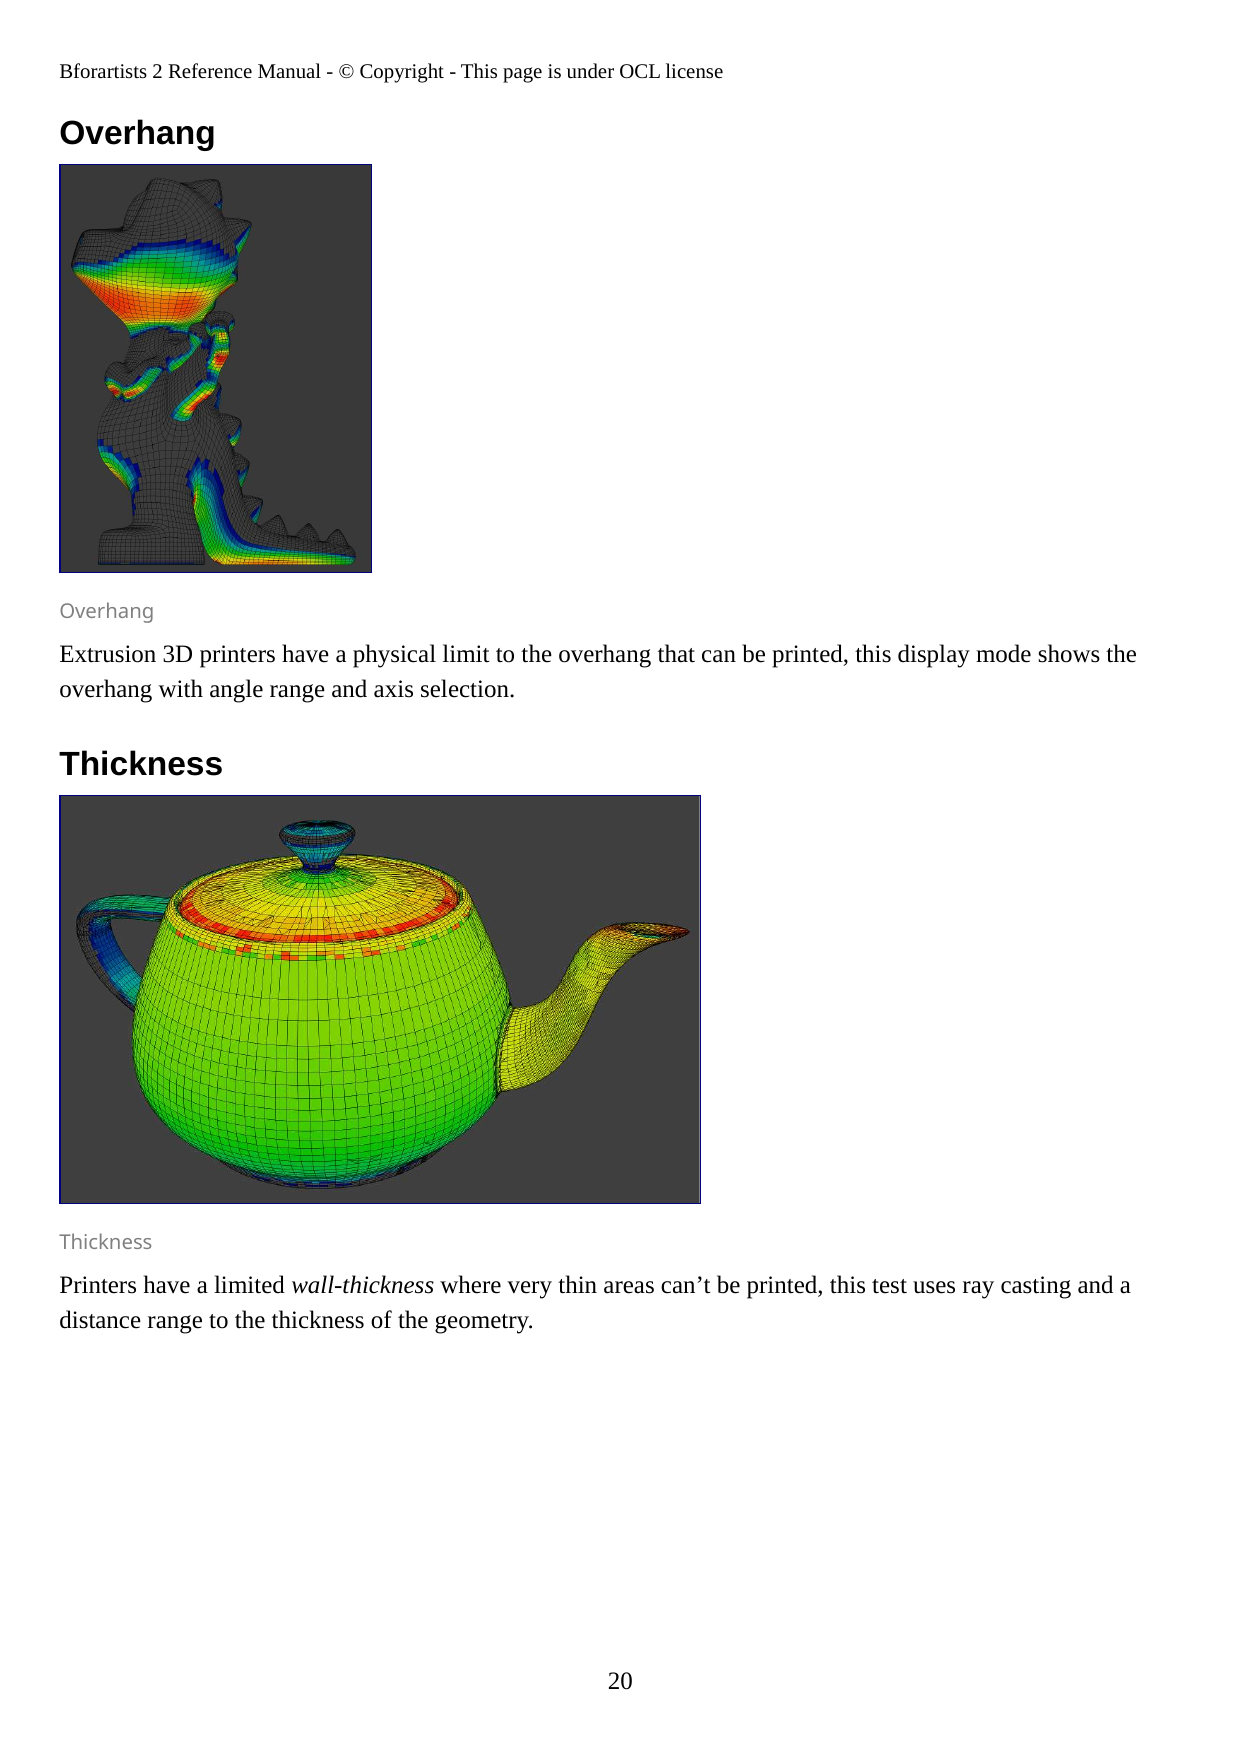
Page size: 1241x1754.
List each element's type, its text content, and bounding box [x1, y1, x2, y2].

text Printers have a limited wall-thickness where very thin areas can’t be printed, this test uses ray casting and a distance range to the thickness of the geometry. [59, 1270, 1181, 1333]
subtitle Thickness [59, 744, 1181, 782]
text Overhang [59, 593, 1181, 625]
subtitle Overhang [59, 113, 1181, 151]
picture [61, 796, 700, 1203]
text Thickness [59, 1224, 1181, 1256]
picture [61, 165, 371, 572]
text Extrusion 3D printers have a physical limit to the overhang that can be printed, this display mode shows the overhang with angle range and axis selection. [59, 639, 1181, 702]
